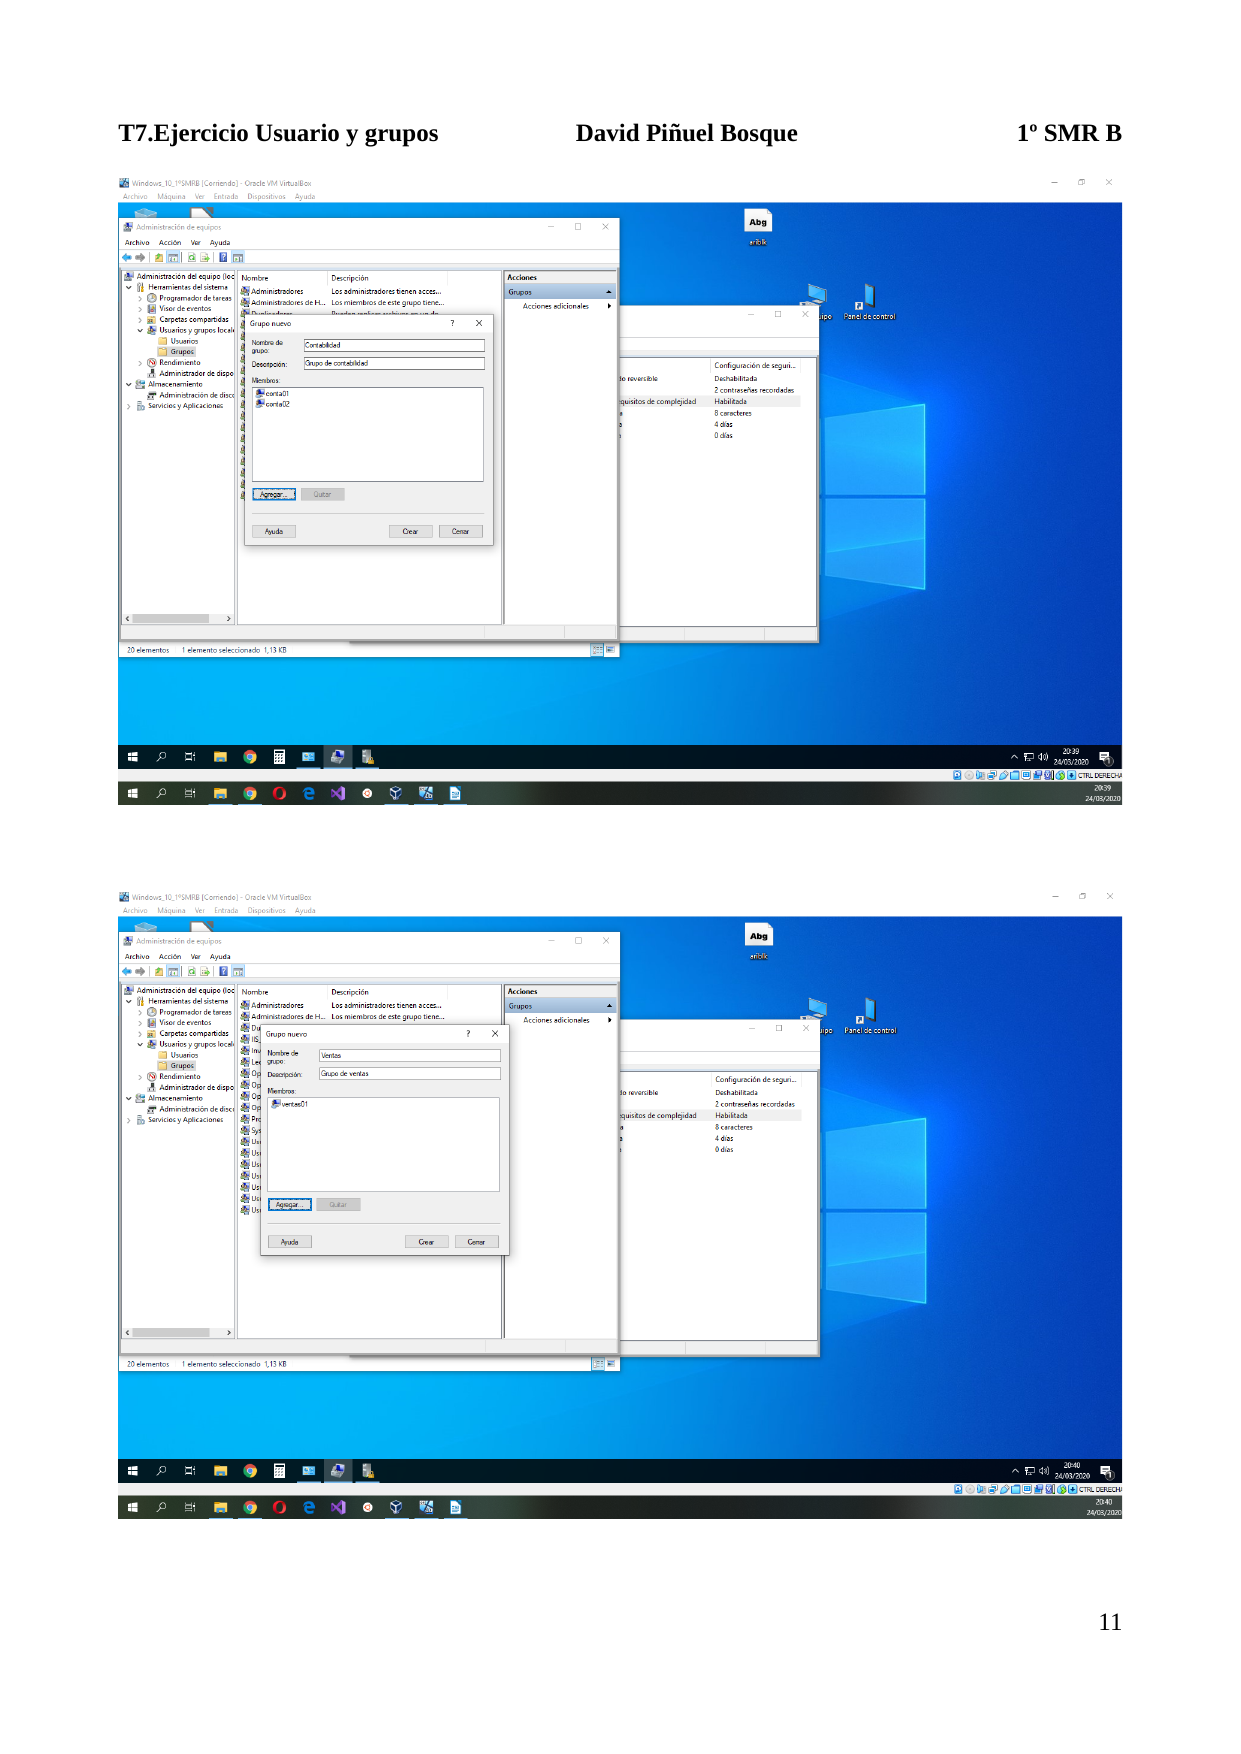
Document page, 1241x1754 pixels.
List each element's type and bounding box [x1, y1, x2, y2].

picture [118, 890, 1123, 1519]
picture [118, 176, 1123, 805]
